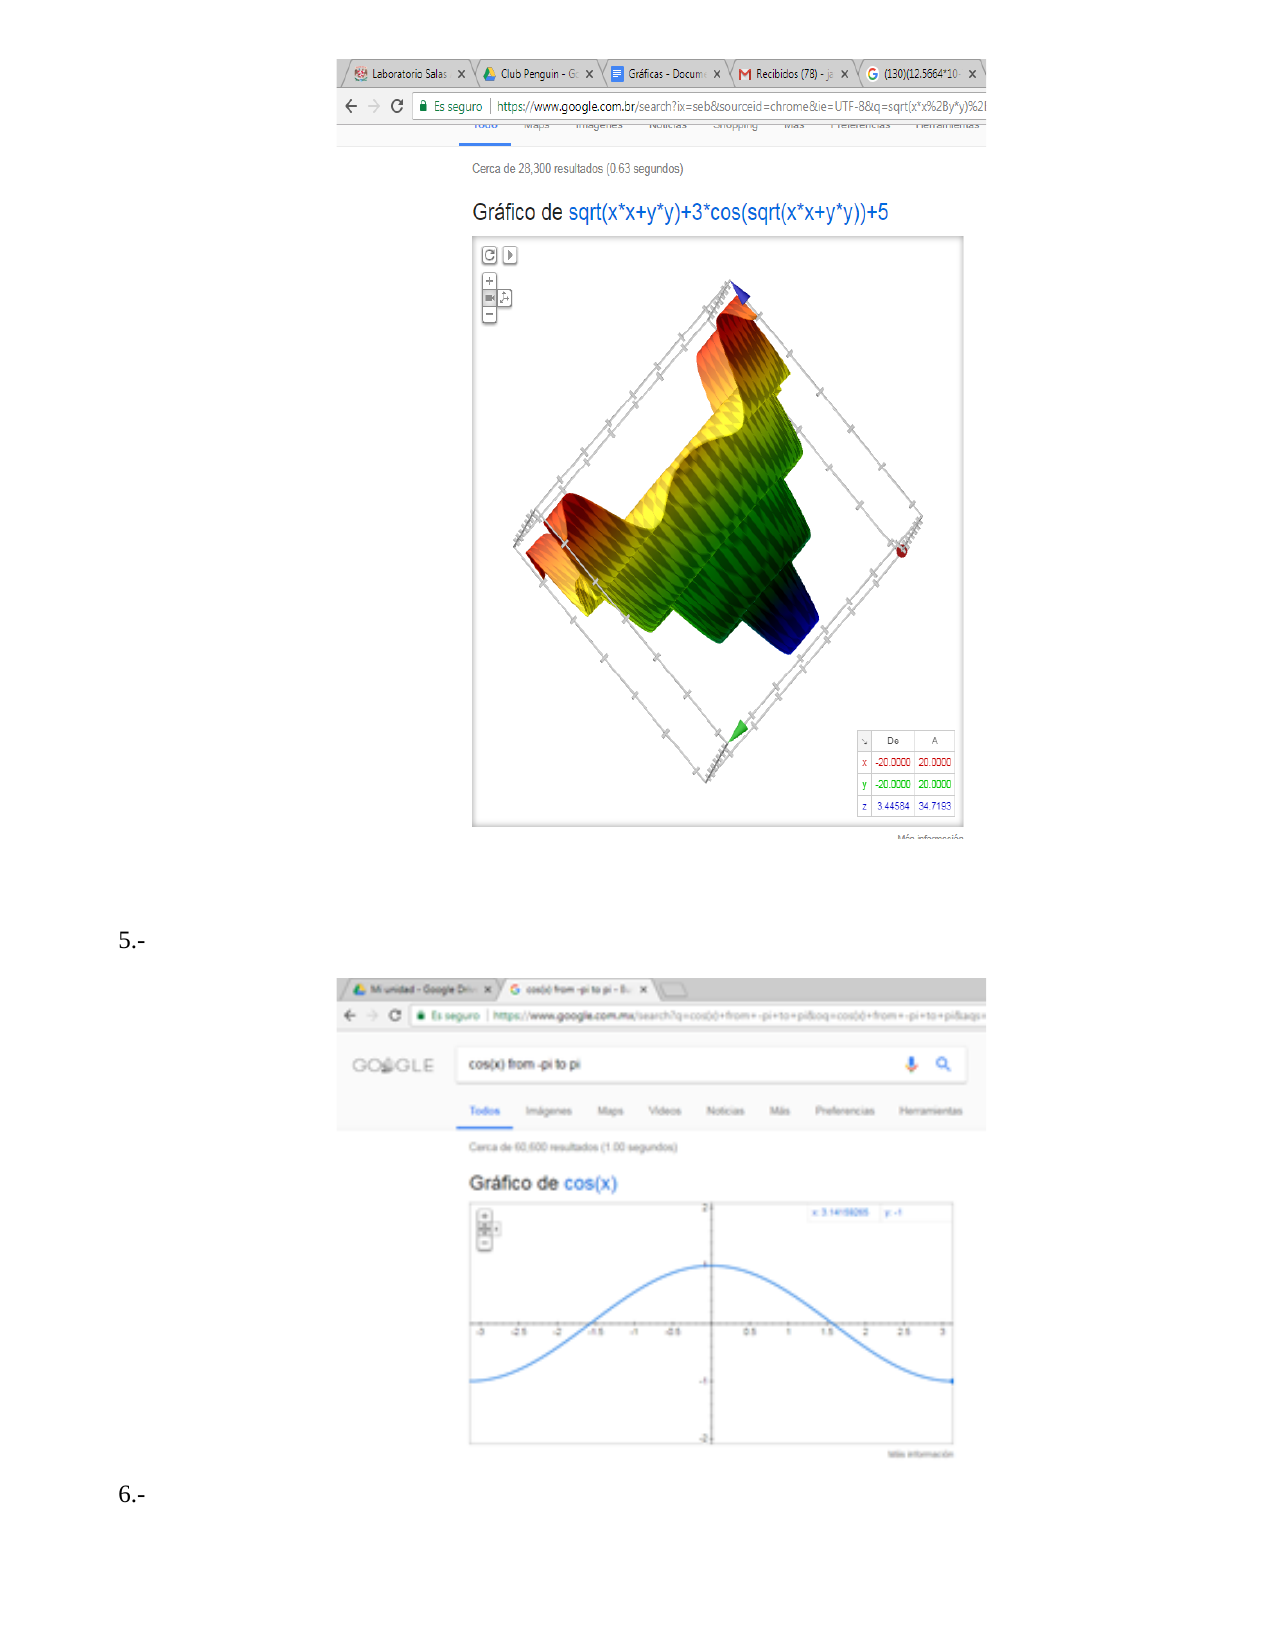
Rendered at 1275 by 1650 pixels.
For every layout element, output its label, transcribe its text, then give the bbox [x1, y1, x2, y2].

text 6.- [118, 1479, 1205, 1508]
text 5.- [118, 868, 1205, 954]
